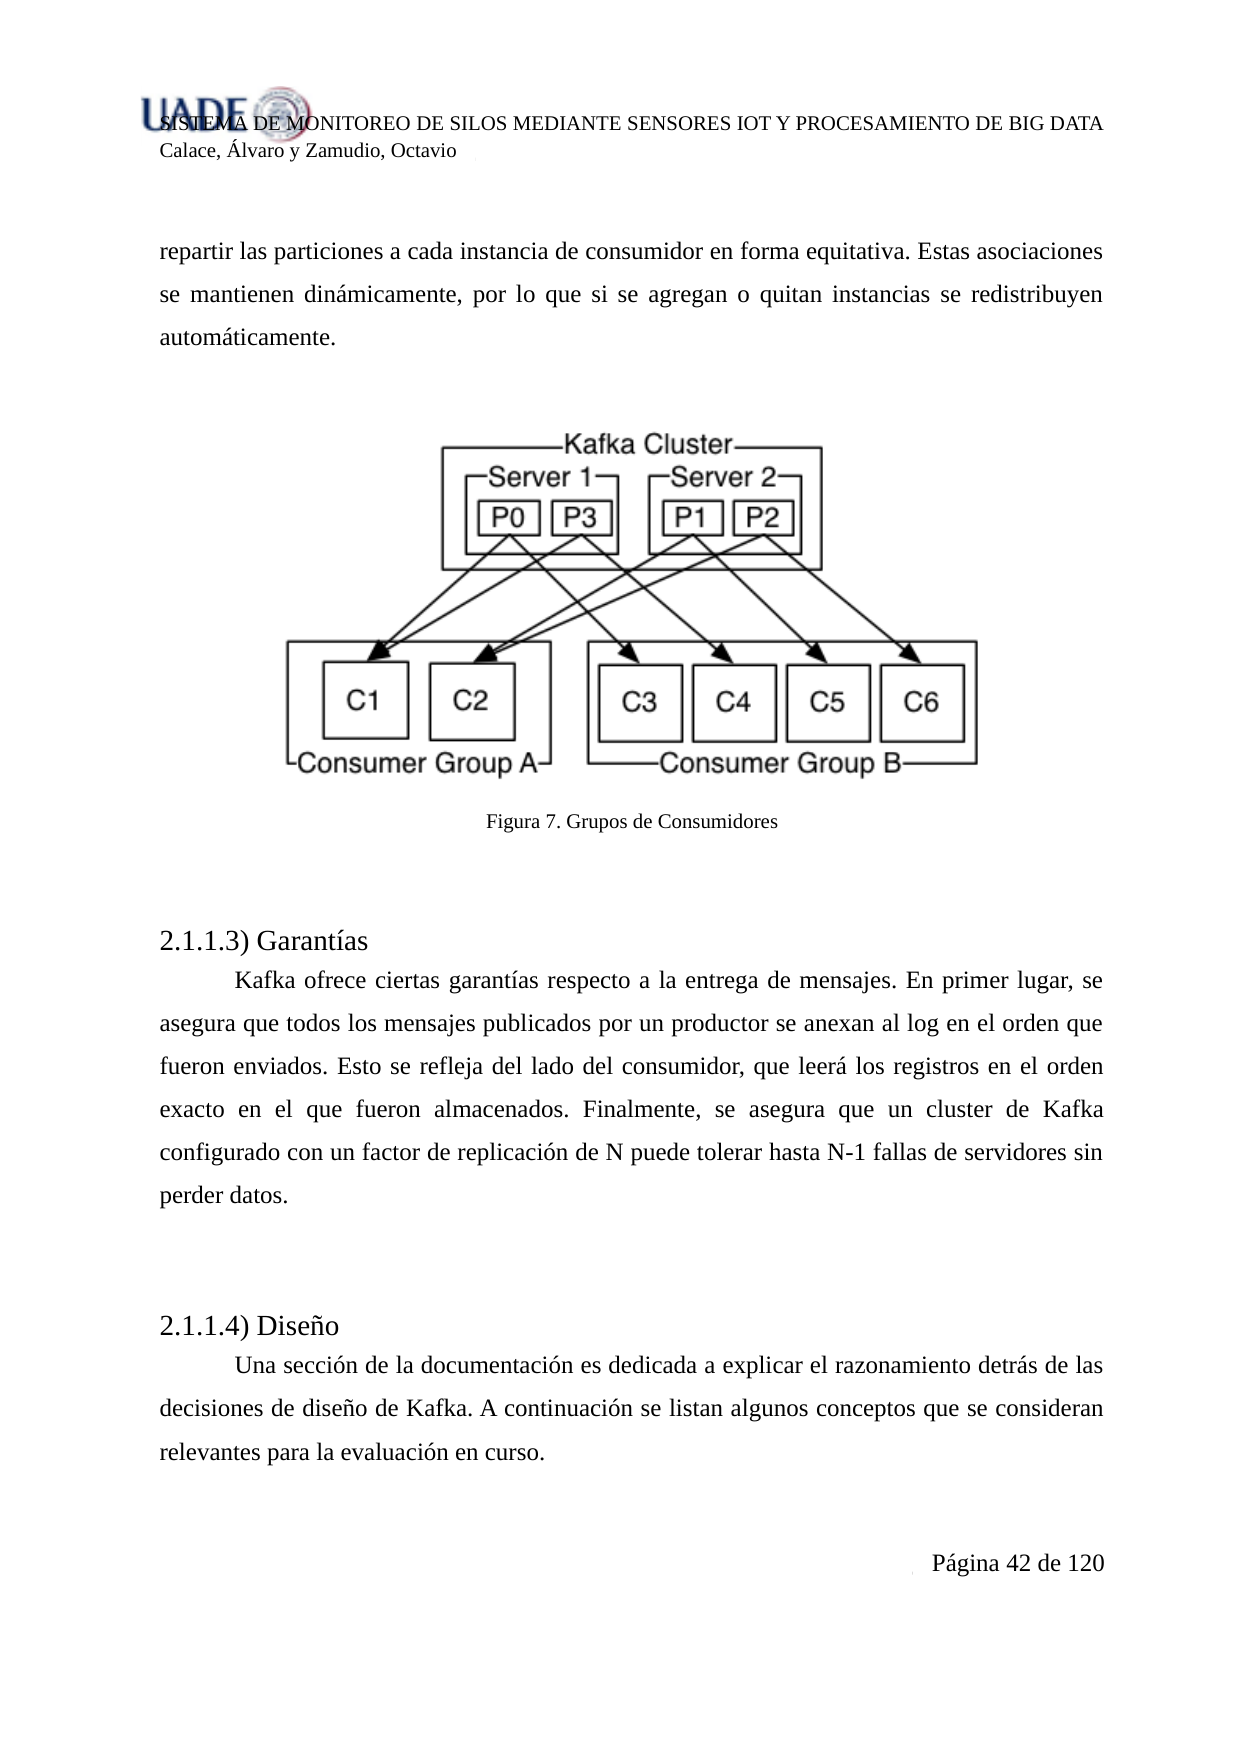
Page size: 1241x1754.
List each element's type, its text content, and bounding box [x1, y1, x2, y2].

subtitle 2.1.1.4) Diseño [159, 1308, 1104, 1342]
text Figura 7. Grupos de Consumidores [159, 809, 1104, 833]
picture [261, 407, 1003, 801]
picture [140, 86, 314, 146]
text repartir las particiones a cada instancia de consumidor en forma equitativa. Estas asociaciones se mantienen dinámicamente, por lo que si se agregan o quitan instancias se redistribuyen automáticamente. [159, 236, 1104, 351]
text Una sección de la documentación es dedicada a explicar el razonamiento detrás de las decisiones de diseño de Kafka. A continuación se listan algunos conceptos que se consideran relevantes para la evaluación en curso. [159, 1350, 1104, 1465]
subtitle 2.1.1.3) Garantías [159, 923, 1104, 957]
text Kafka ofrece ciertas garantías respecto a la entrega de mensajes. En primer lugar, se asegura que todos los mensajes publicados por un productor se anexan al log en el orden que fueron enviados. Esto se refleja del lado del consumidor, que leerá los registros en el orden exacto en el que fueron almacenados. Finalmente, se asegura que un cluster de Kafka configurado con un factor de replicación de N puede tolerar hasta N-1 fallas de servidores sin perder datos. [159, 965, 1104, 1209]
